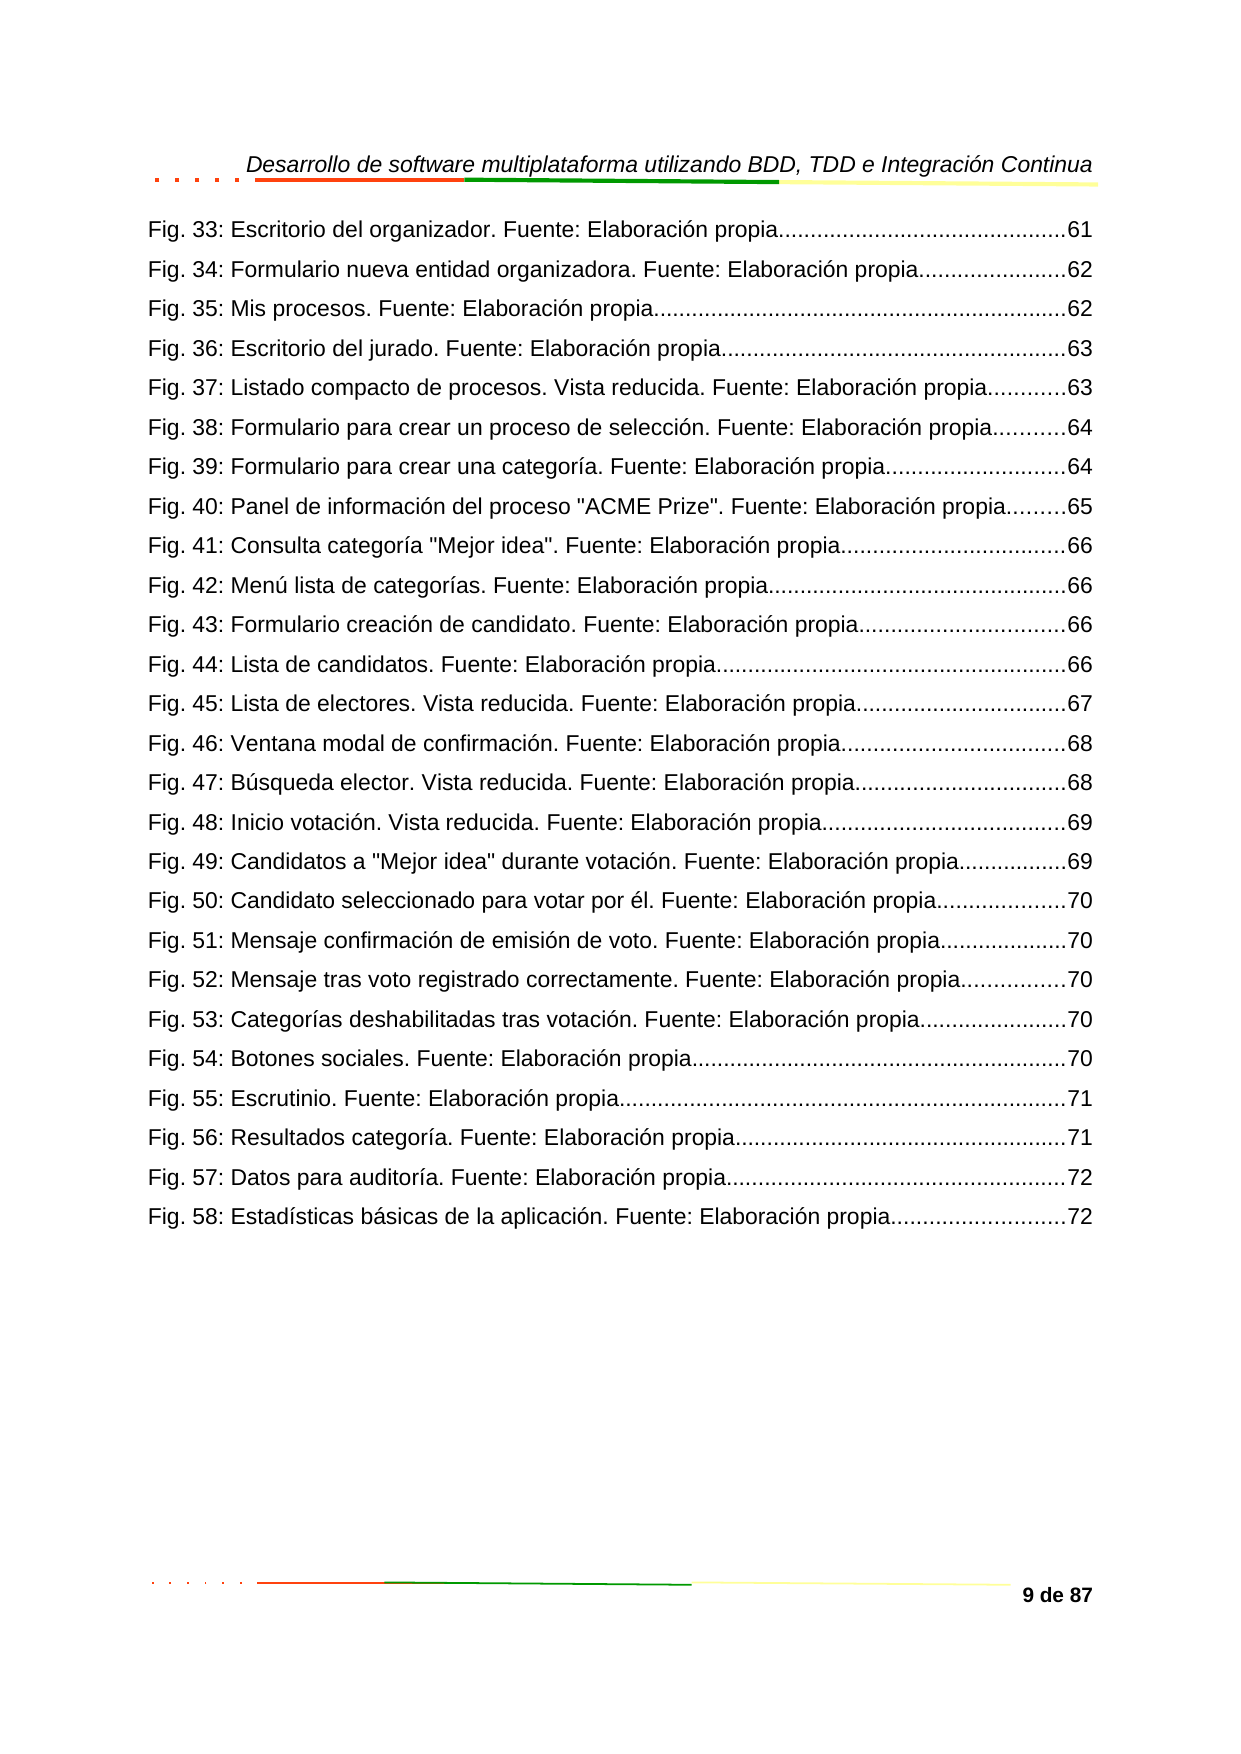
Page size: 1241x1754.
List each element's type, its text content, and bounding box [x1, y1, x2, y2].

text Fig. 44: Lista de candidatos. Fuente: Elaboración propia. 66 [148, 651, 1093, 677]
text Fig. 53: Categorías deshabilitadas tras votación. Fuente: Elaboración propia. 70 [148, 1006, 1093, 1032]
text Fig. 48: Inicio votación. Vista reducida. Fuente: Elaboración propia. 69 [148, 808, 1093, 835]
text Fig. 57: Datos para auditoría. Fuente: Elaboración propia. 72 [148, 1164, 1093, 1190]
text Fig. 51: Mensaje confirmación de emisión de voto. Fuente: Elaboración propia. 70 [148, 927, 1093, 953]
text Fig. 50: Candidato seleccionado para votar por él. Fuente: Elaboración propia 70 [148, 887, 1093, 914]
text Fig. 55: Escrutinio. Fuente: Elaboración propia. 71 [148, 1085, 1093, 1111]
text Fig. 52: Mensaje tras voto registrado correctamente. Fuente: Elaboración propia. 70 [148, 966, 1093, 993]
text Fig. 35: Mis procesos. Fuente: Elaboración propia. 62 [148, 295, 1093, 322]
text Fig. 46: Ventana modal de confirmación. Fuente: Elaboración propia. 68 [148, 729, 1093, 756]
text Fig. 39: Formulario para crear una categoría. Fuente: Elaboración propia 64 [148, 453, 1093, 479]
text Fig. 45: Lista de electores. Vista reducida. Fuente: Elaboración propia. 67 [148, 690, 1093, 716]
text Fig. 54: Botones sociales. Fuente: Elaboración propia. 70 [148, 1045, 1093, 1072]
text Fig. 38: Formulario para crear un proceso de selección. Fuente: Elaboración propia. 64 [148, 414, 1093, 440]
text Fig. 47: Búsqueda elector. Vista reducida. Fuente: Elaboración propia. 68 [148, 769, 1093, 795]
text Fig. 37: Listado compacto de procesos. Vista reducida. Fuente: Elaboración propia. 63 [148, 374, 1093, 401]
text Fig. 41: Consulta categoría "Mejor idea". Fuente: Elaboración propia. 66 [148, 532, 1093, 558]
text Fig. 36: Escritorio del jurado. Fuente: Elaboración propia. 63 [148, 335, 1093, 361]
text Fig. 33: Escritorio del organizador. Fuente: Elaboración propia. 61 [148, 216, 1093, 243]
text Fig. 43: Formulario creación de candidato. Fuente: Elaboración propia. 66 [148, 611, 1093, 637]
text Fig. 42: Menú lista de categorías. Fuente: Elaboración propia. 66 [148, 572, 1093, 598]
text Fig. 58: Estadísticas básicas de la aplicación. Fuente: Elaboración propia. 72 [148, 1203, 1093, 1230]
text Fig. 40: Panel de información del proceso "ACME Prize". Fuente: Elaboración propia. 65 [148, 493, 1093, 519]
text Fig. 49: Candidatos a "Mejor idea" durante votación. Fuente: Elaboración propia. 69 [148, 848, 1093, 874]
text Fig. 56: Resultados categoría. Fuente: Elaboración propia. 71 [148, 1124, 1093, 1151]
text Fig. 34: Formulario nueva entidad organizadora. Fuente: Elaboración propia. 62 [148, 256, 1093, 282]
